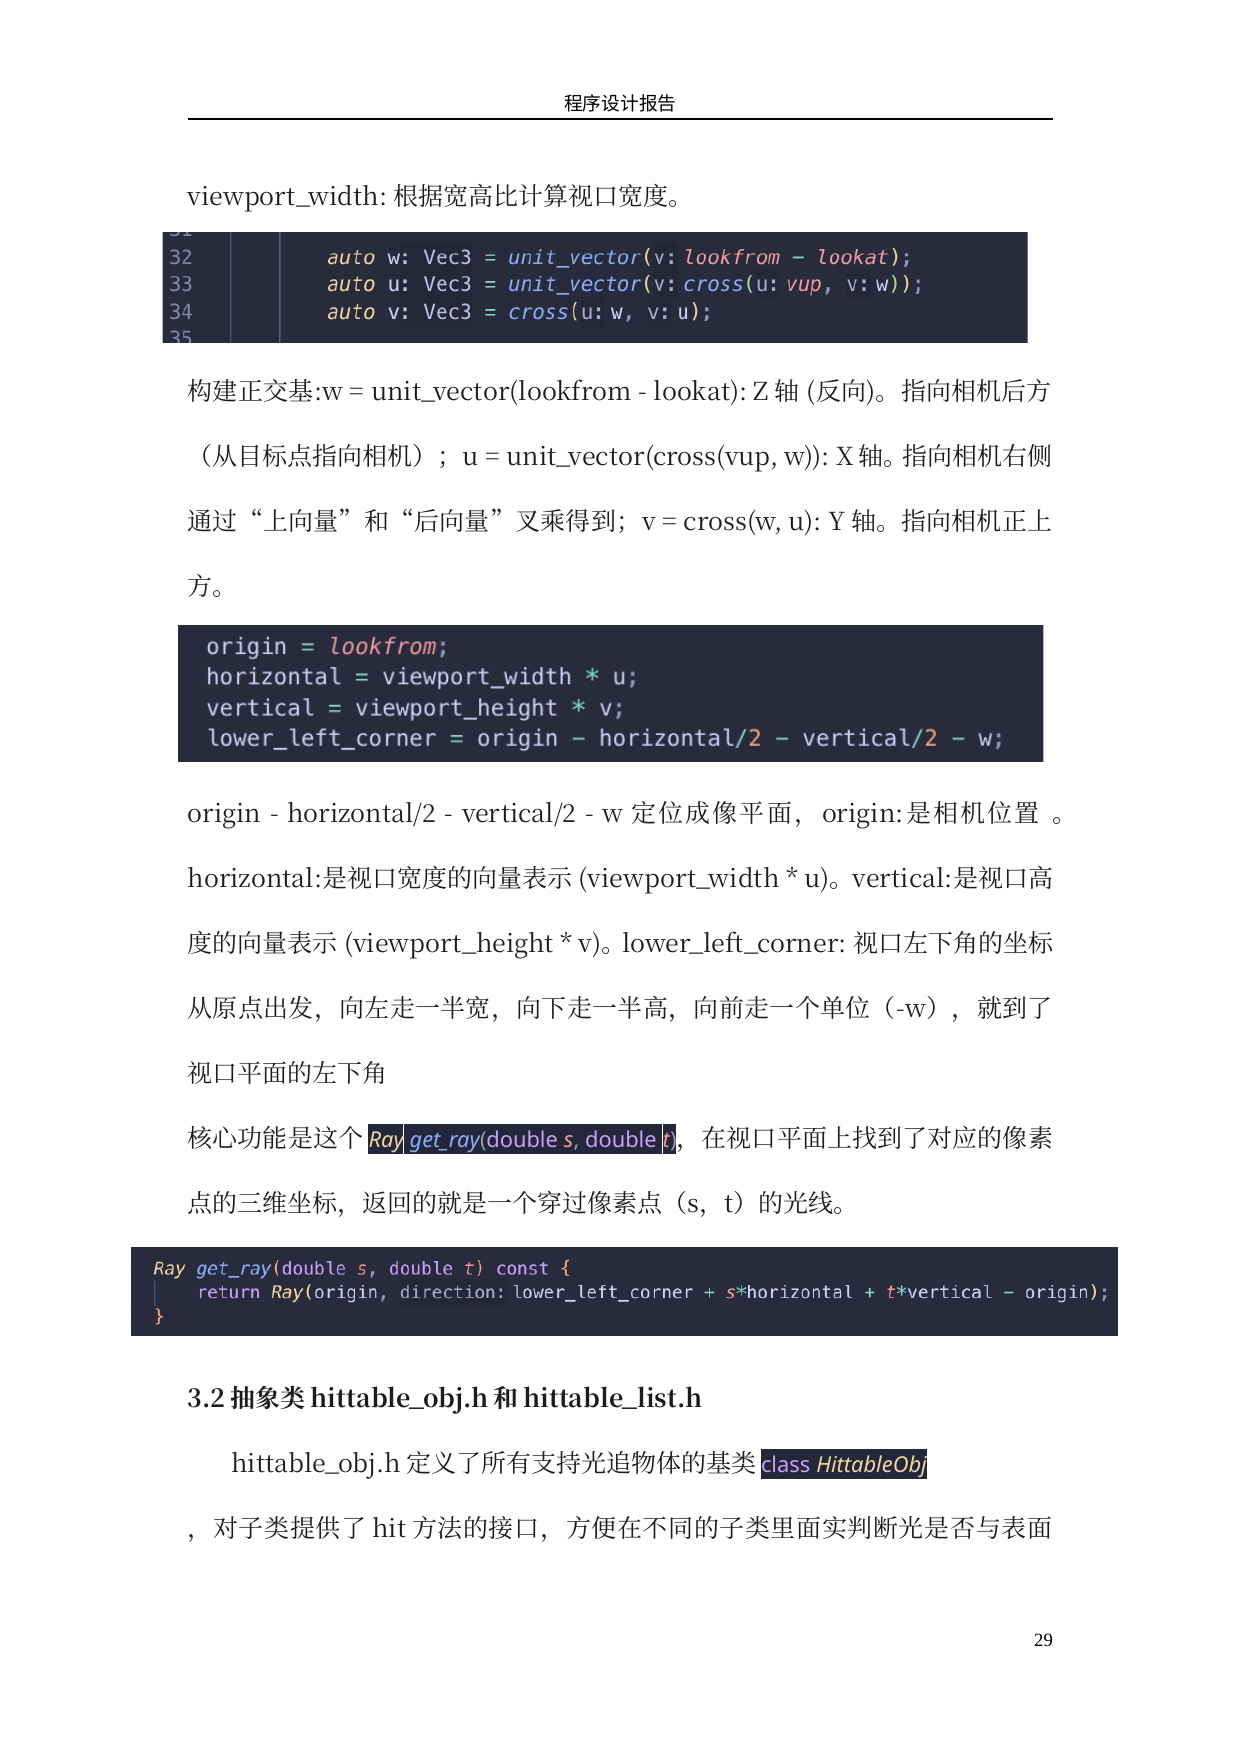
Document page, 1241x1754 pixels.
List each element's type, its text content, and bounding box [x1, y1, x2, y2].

picture [162, 232, 1028, 343]
text origin - horizontal/2 - vertical/2 - w定位成像平面，origin:是相机位置。horizontal:是视口宽度的向量表示 (viewport_width * u)。vertical:是视口高度的向量表示 (viewport_height * v)。lower_left_corner: 视口左下角的坐标。从原点出发，向左走一半宽，向下走一半高，向前走一个单位（-w），就到了视口平面的左下角 [187, 617, 1053, 1104]
text hittable_obj.h定义了所有支持光追物体的基类class HittableObj [187, 1429, 1053, 1494]
text ，对子类提供了hit方法的接口，方便在不同的子类里面实判断光是否与表面 [187, 1494, 1053, 1559]
picture [178, 625, 1044, 762]
text viewport_width: 根据宽高比计算视口宽度。 [187, 162, 1053, 227]
picture [131, 1247, 1118, 1336]
text 构建正交基:w = unit_vector(lookfrom - lookat): Z轴 (反向)。指向相机后方（从目标点指向相机）；u = unit_vector(cross(vup, w)): X轴。指向相机右侧。通过“上向量”和“后向量”叉乘得到；v = cross(w, u): Y轴。指向相机正上方。 [187, 227, 1053, 617]
text 核心功能是这个Ray get_ray(double s, double t)，在视口平面上找到了对应的像素点的三维坐标，返回的就是一个穿过像素点（s，t）的光线。 [187, 1104, 1053, 1234]
text 3.2抽象类hittable_obj.h和hittable_list.h [187, 1336, 1053, 1429]
text [187, 1234, 1053, 1247]
